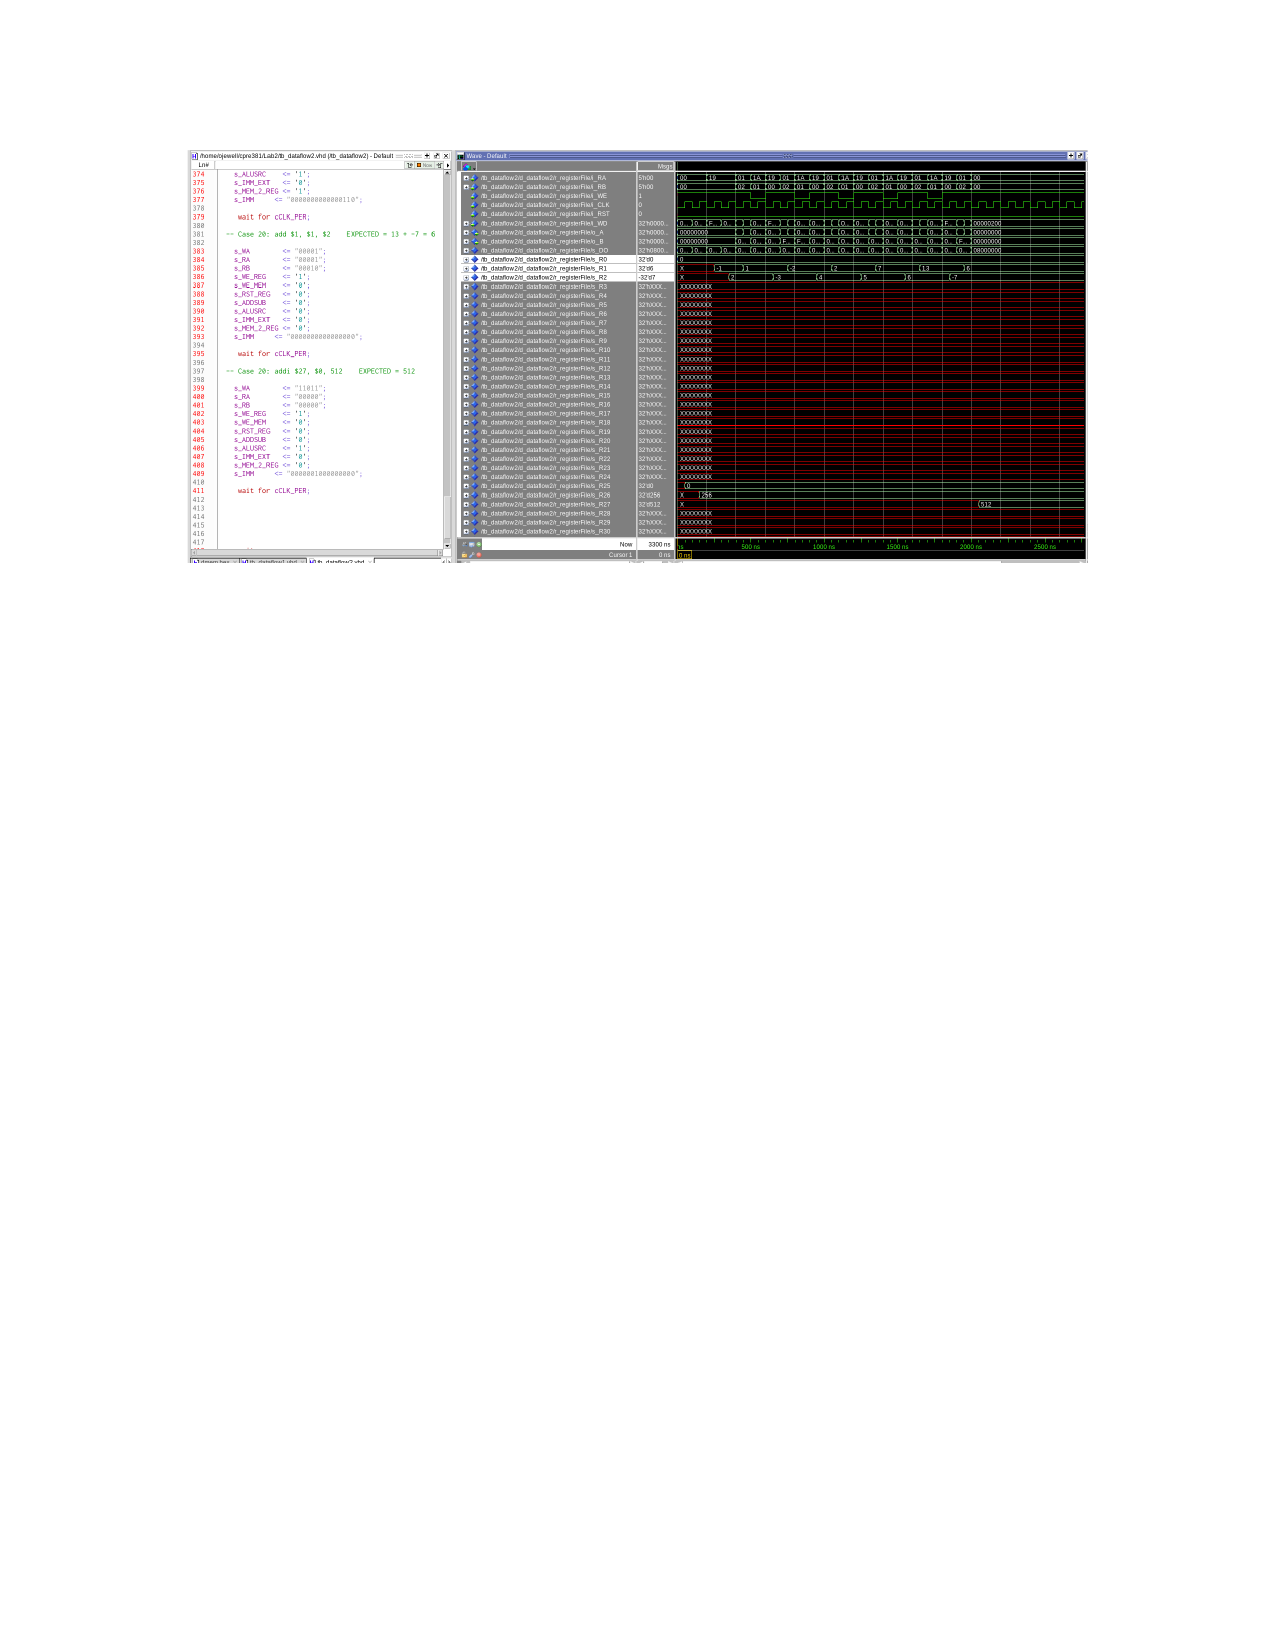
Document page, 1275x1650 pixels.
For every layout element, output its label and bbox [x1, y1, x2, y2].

picture [187, 150, 1088, 563]
